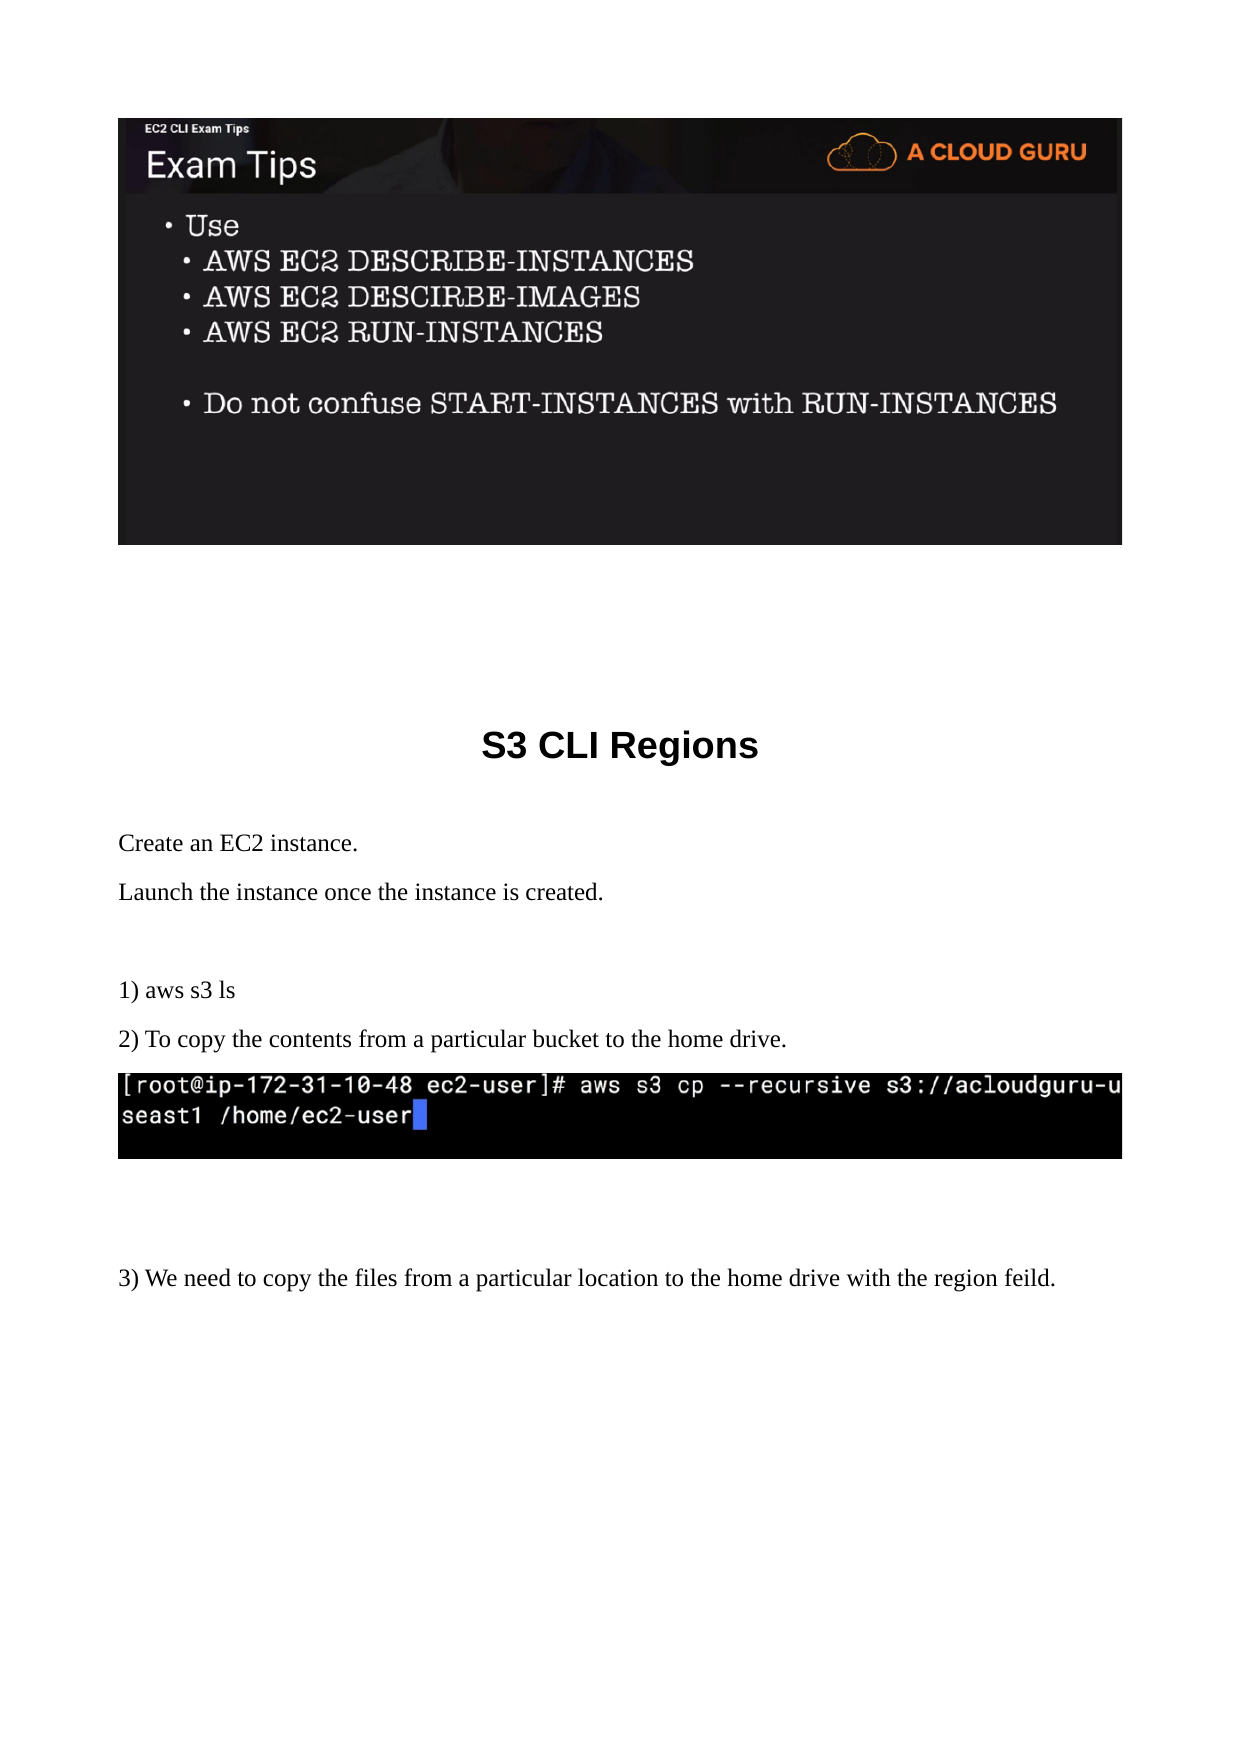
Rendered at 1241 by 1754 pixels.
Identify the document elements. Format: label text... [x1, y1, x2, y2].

text Create an EC2 instance. [118, 828, 1122, 857]
text 3) We need to copy the files from a particular location to the home drive with the region feild. [118, 1263, 1122, 1292]
text 1) aws s3 ls [118, 975, 1122, 1004]
subtitle S3 CLI Regions [118, 723, 1122, 767]
picture [118, 1073, 1123, 1159]
text 2) To copy the contents from a particular bucket to the home drive. [118, 1024, 1122, 1053]
picture [118, 118, 1123, 545]
text Launch the instance once the instance is created. [118, 877, 1122, 906]
